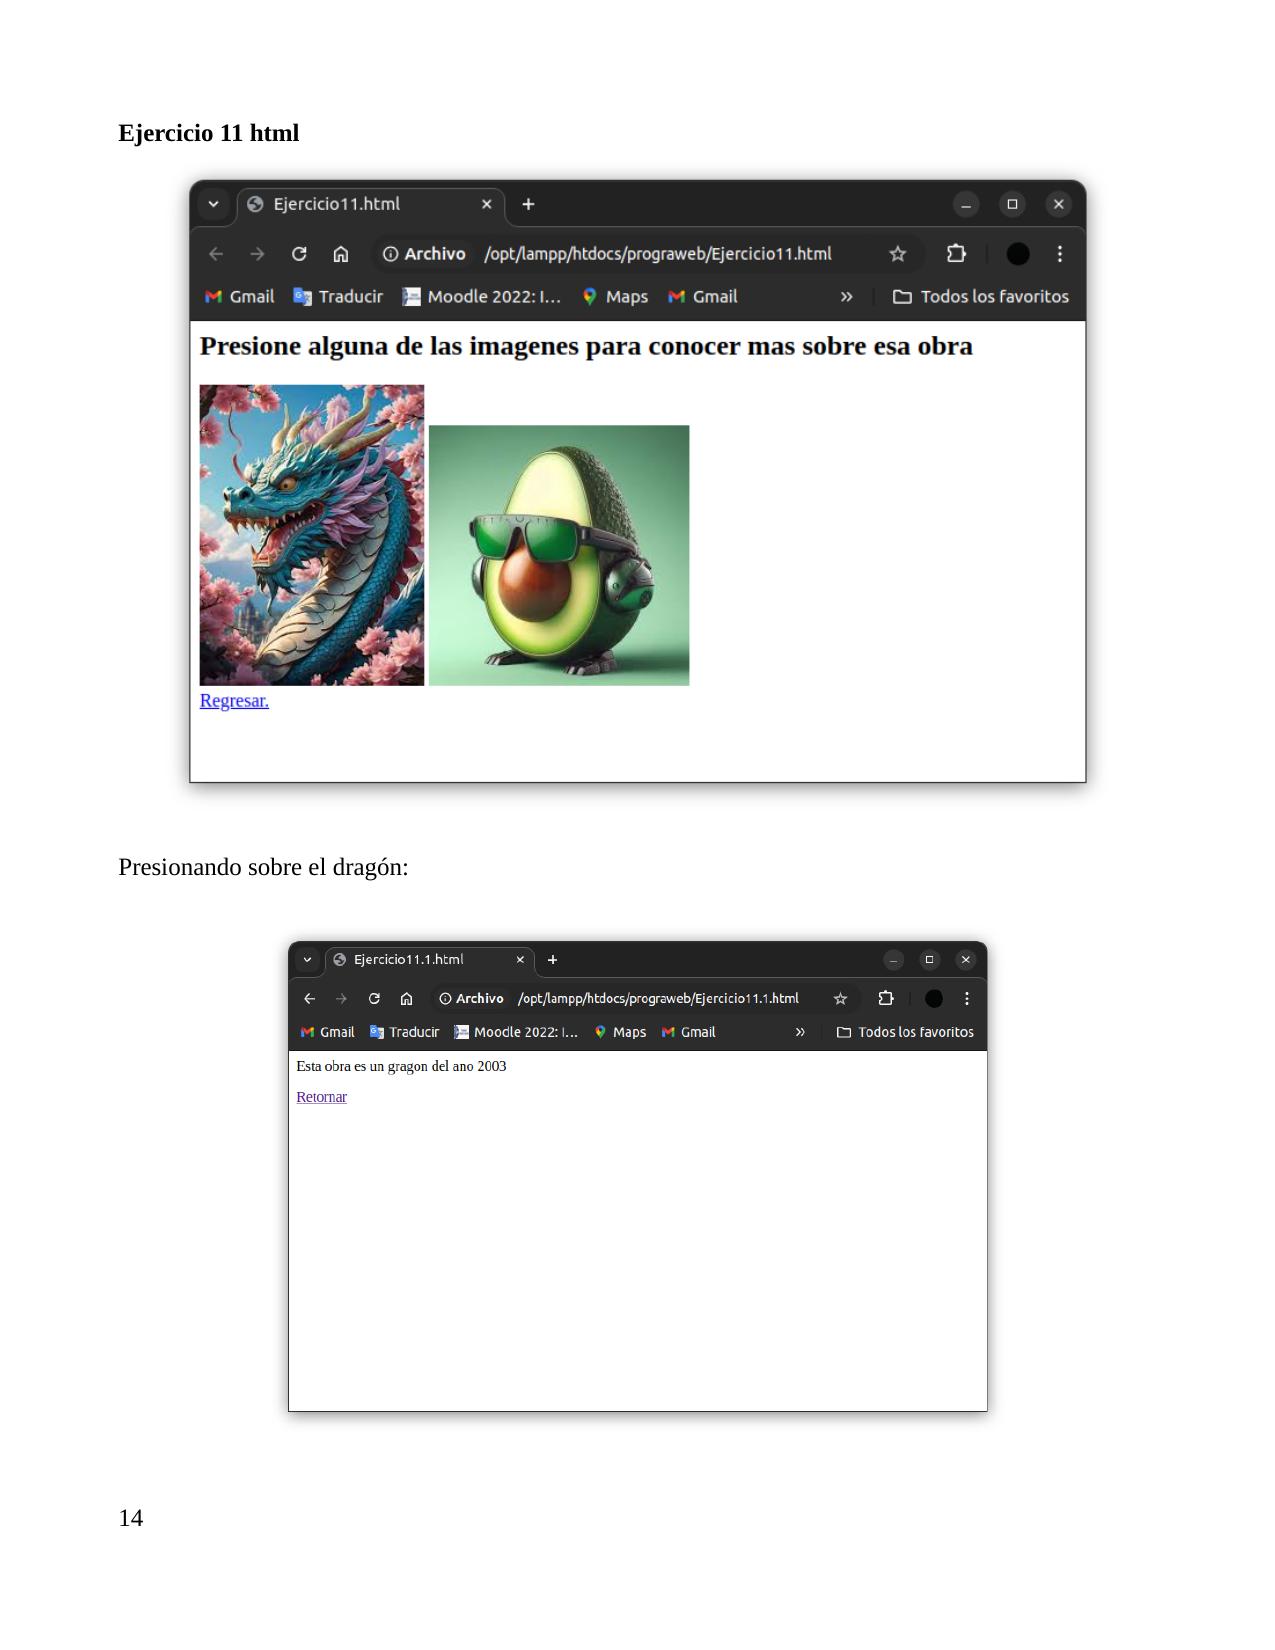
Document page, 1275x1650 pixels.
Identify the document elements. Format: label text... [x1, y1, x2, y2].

subtitle Ejercicio 11 html [118, 118, 1157, 147]
picture [165, 159, 1111, 811]
text Presionando sobre el dragón: [118, 852, 1157, 881]
picture [269, 925, 1006, 1433]
